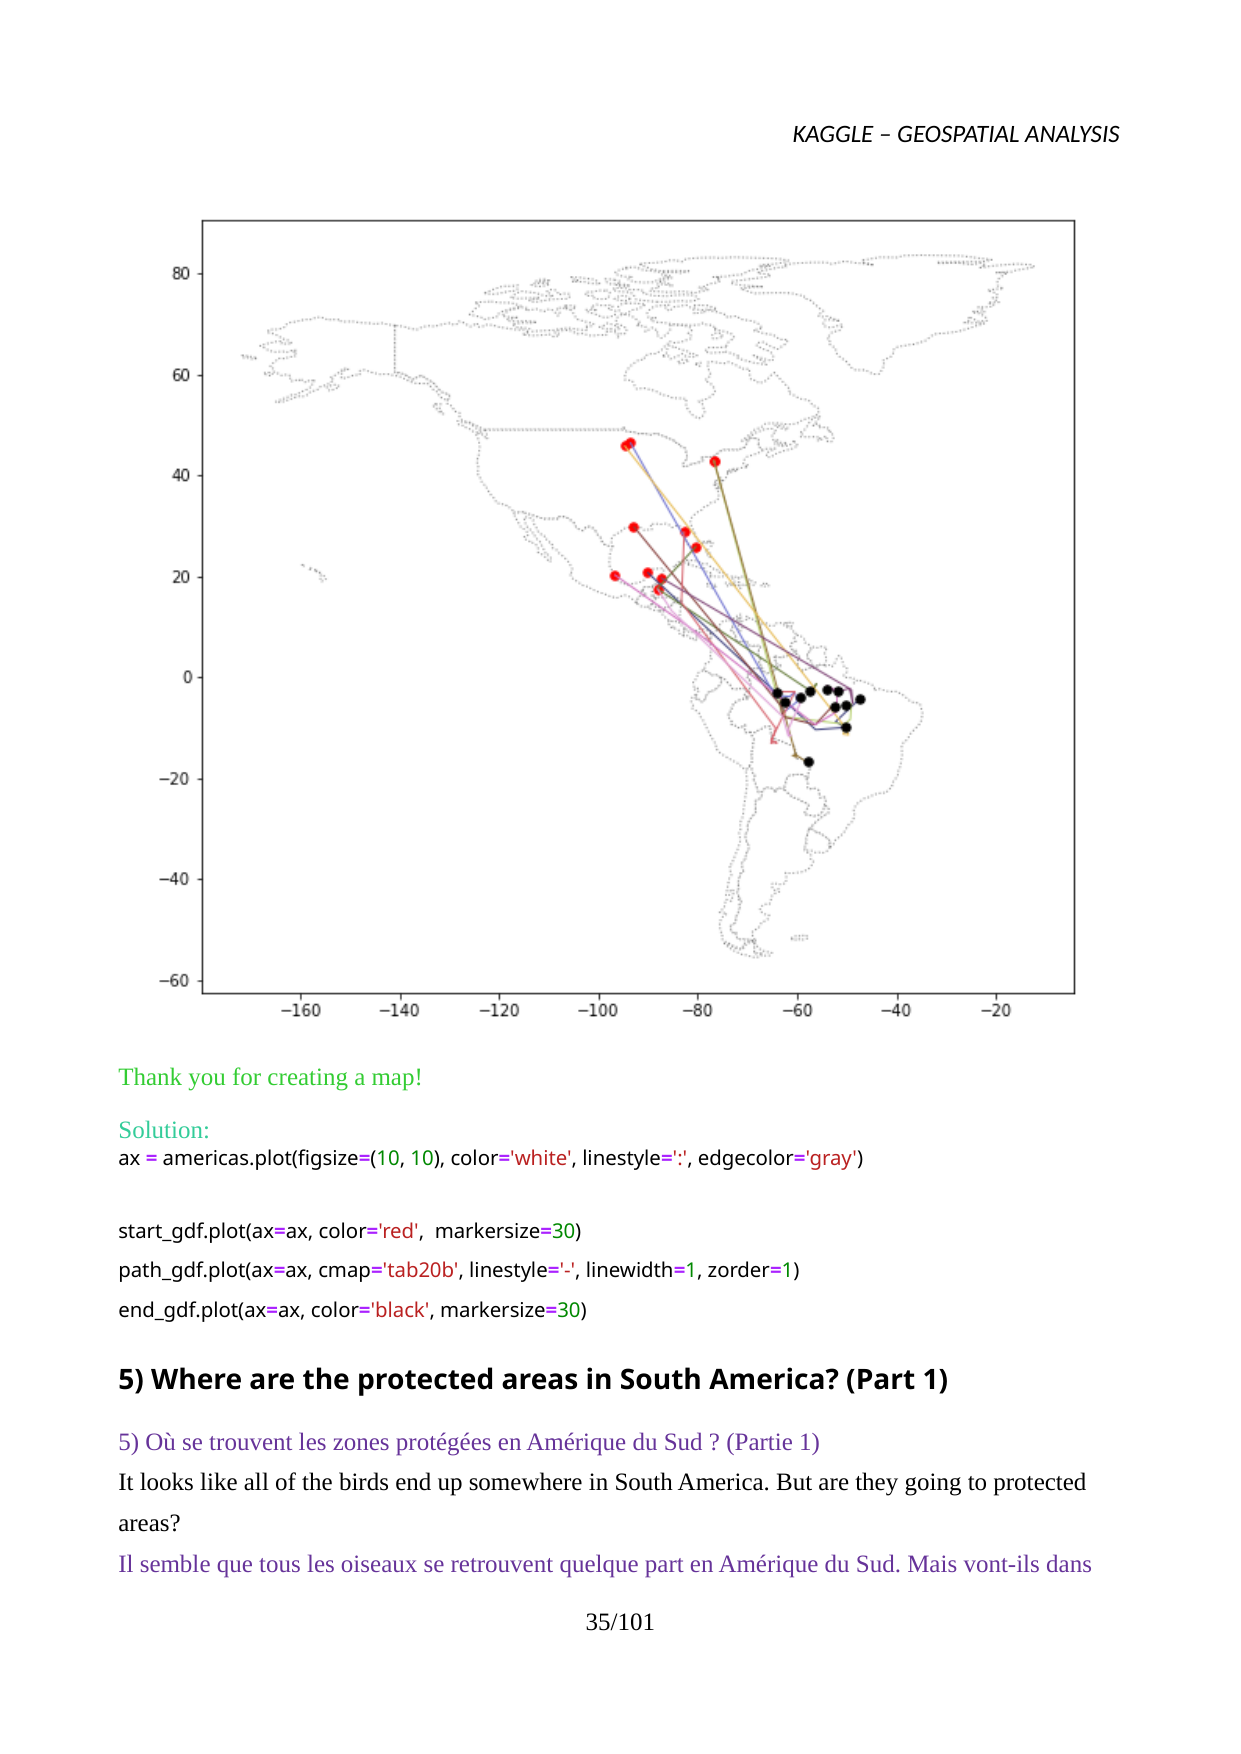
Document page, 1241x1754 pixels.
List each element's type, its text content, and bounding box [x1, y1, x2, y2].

text end_gdf.plot(ax=ax, color='black', markersize=30) [118, 1295, 1122, 1323]
text Solution: [118, 1115, 1122, 1144]
text ax = americas.plot(figsize=(10, 10), color='white', linestyle=':', edgecolor='gray') [118, 1144, 1122, 1172]
text start_gdf.plot(ax=ax, color='red', markersize=30) [118, 1217, 1122, 1244]
text Thank you for creating a map! [118, 178, 1122, 1091]
text path_gdf.plot(ax=ax, cmap='tab20b', linestyle='-', linewidth=1, zorder=1) [118, 1256, 1122, 1284]
text Il semble que tous les oiseaux se retrouvent quelque part en Amérique du Sud. Mais vont-ils dans [118, 1549, 1122, 1577]
picture [141, 178, 1099, 1051]
text It looks like all of the birds end up somewhere in South America. But are they going to protected areas? [118, 1467, 1122, 1537]
text 5) Où se trouvent les zones protégées en Amérique du Sud ? (Partie 1) [118, 1427, 1122, 1455]
subtitle 5) Where are the protected areas in South America? (Part 1) [118, 1360, 1122, 1398]
